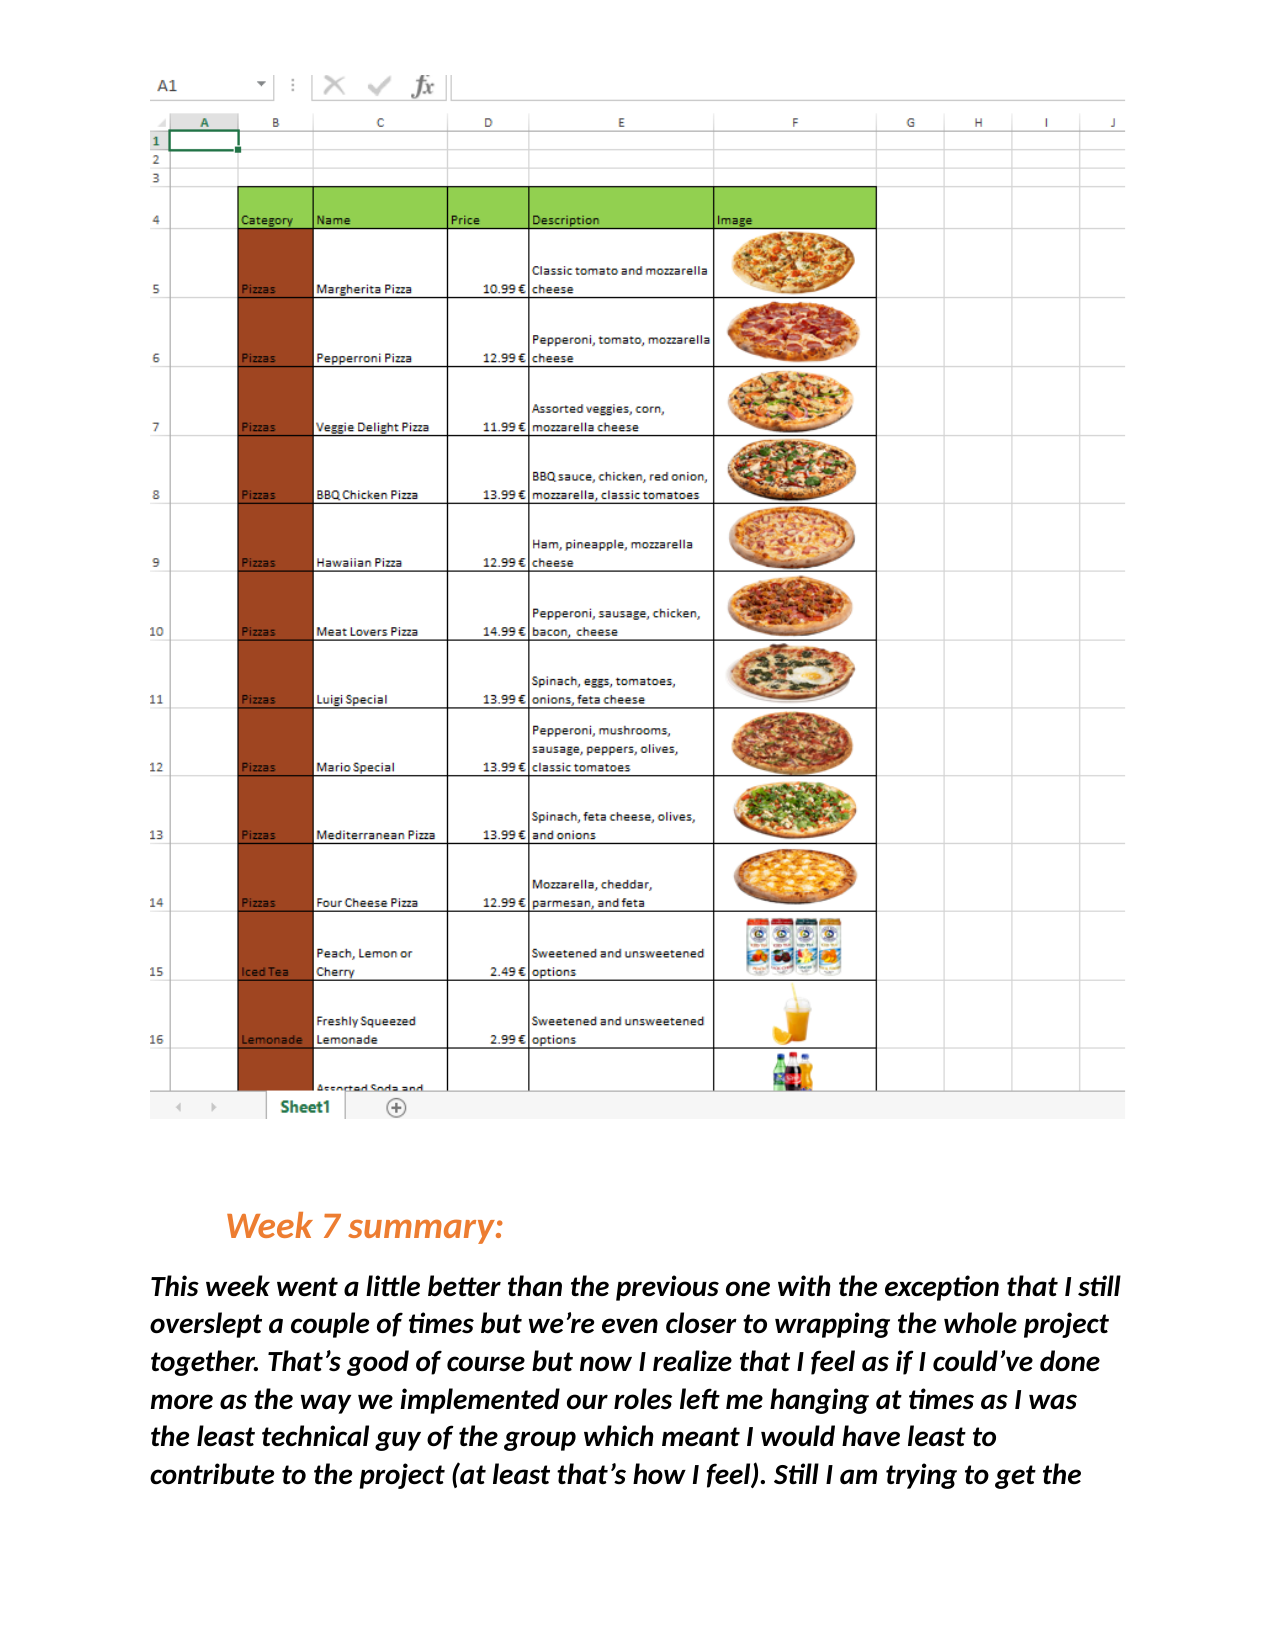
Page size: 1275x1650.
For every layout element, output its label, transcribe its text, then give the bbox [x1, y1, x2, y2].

text This week went a little better than the previous one with the exception that I still overslept a couple of times but we’re even closer to wrapping the whole project together. That’s good of course but now I realize that I feel as if I could’ve done more as the way we implemented our roles left me hanging at times as I was the least technical guy of the group which meant I would have least to contribute to the project (at least that’s how I feel). Still I am trying to get the [150, 1268, 1125, 1492]
text Week 7 summary: [150, 1202, 1125, 1248]
